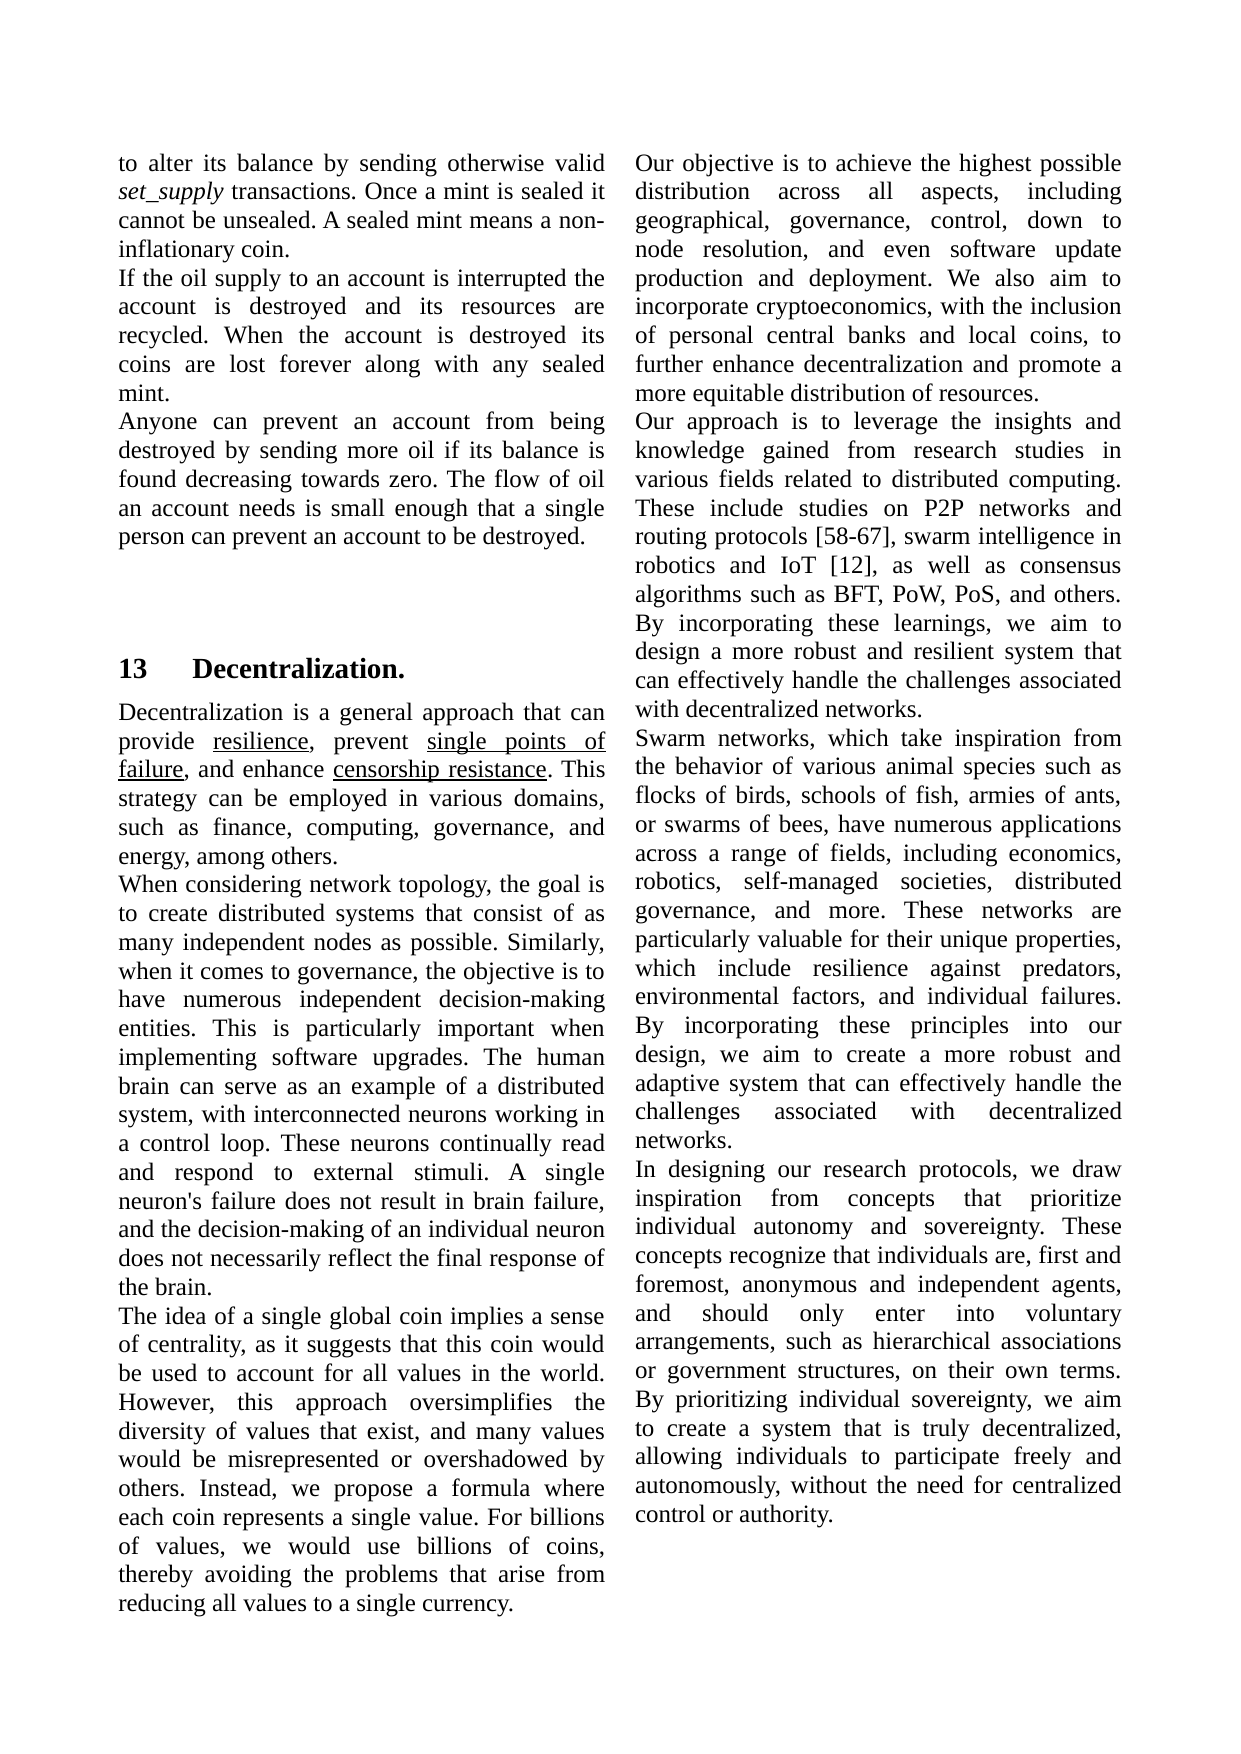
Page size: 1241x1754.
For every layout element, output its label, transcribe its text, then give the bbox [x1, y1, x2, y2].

text Decentralization is a general approach that can provide resilience, prevent single points of failure, and enhance censorship resistance. This strategy can be employed in various domains, such as finance, computing, governance, and energy, among others. [118, 697, 605, 869]
text If the oil supply to an account is interrupted the account is destroyed and its resources are recycled. When the account is destroyed its coins are lost forever along with any sealed mint. [118, 263, 605, 406]
text Our approach is to leverage the insights and knowledge gained from research studies in various fields related to distributed computing. These include studies on P2P networks and routing protocols [58-67], swarm intelligence in robotics and IoT [12], as well as consensus algorithms such as BFT, PoW, PoS, and others. By incorporating these learnings, we aim to design a more robust and resilient system that can effectively handle the challenges associated with decentralized networks. [635, 406, 1122, 723]
text In designing our research protocols, we draw inspiration from concepts that prioritize individual autonomy and sovereignty. These concepts recognize that individuals are, first and foremost, anonymous and independent agents, and should only enter into voluntary arrangements, such as hierarchical associations or government structures, on their own terms. By prioritizing individual sovereignty, we aim to create a system that is truly decentralized, allowing individuals to participate freely and autonomously, without the need for centralized control or authority. [635, 1154, 1122, 1528]
subtitle Decentralization. [118, 651, 605, 684]
text to alter its balance by sending otherwise valid set_supply transactions. Once a mint is sealed it cannot be unsealed. A sealed mint means a non-inflationary coin. [118, 148, 605, 263]
text When considering network topology, the goal is to create distributed systems that consist of as many independent nodes as possible. Similarly, when it comes to governance, the objective is to have numerous independent decision-making entities. This is particularly important when implementing software upgrades. The human brain can serve as an example of a distributed system, with interconnected neurons working in a control loop. These neurons continually read and respond to external stimuli. A single neuron's failure does not result in brain failure, and the decision-making of an individual neuron does not necessarily reflect the final response of the brain. [118, 869, 605, 1301]
text The idea of a single global coin implies a sense of centrality, as it suggests that this coin would be used to account for all values in the world. However, this approach oversimplifies the diversity of values that exist, and many values would be misrepresented or overshadowed by others. Instead, we propose a formula where each coin represents a single value. For billions of values, we would use billions of coins, thereby avoiding the problems that arise from reducing all values to a single currency. [118, 1301, 605, 1617]
text Anyone can prevent an account from being destroyed by sending more oil if its balance is found decreasing towards zero. The flow of oil an account needs is small enough that a single person can prevent an account to be destroyed. [118, 406, 605, 550]
text Our objective is to achieve the highest possible distribution across all aspects, including geographical, governance, control, down to node resolution, and even software update production and deployment. We also aim to incorporate cryptoeconomics, with the inclusion of personal central banks and local coins, to further enhance decentralization and promote a more equitable distribution of resources. [635, 148, 1122, 406]
text Swarm networks, which take inspiration from the behavior of various animal species such as flocks of birds, schools of fish, armies of ants, or swarms of bees, have numerous applications across a range of fields, including economics, robotics, self-managed societies, distributed governance, and more. These networks are particularly valuable for their unique properties, which include resilience against predators, environmental factors, and individual failures. By incorporating these principles into our design, we aim to create a more robust and adaptive system that can effectively handle the challenges associated with decentralized networks. [635, 723, 1122, 1154]
